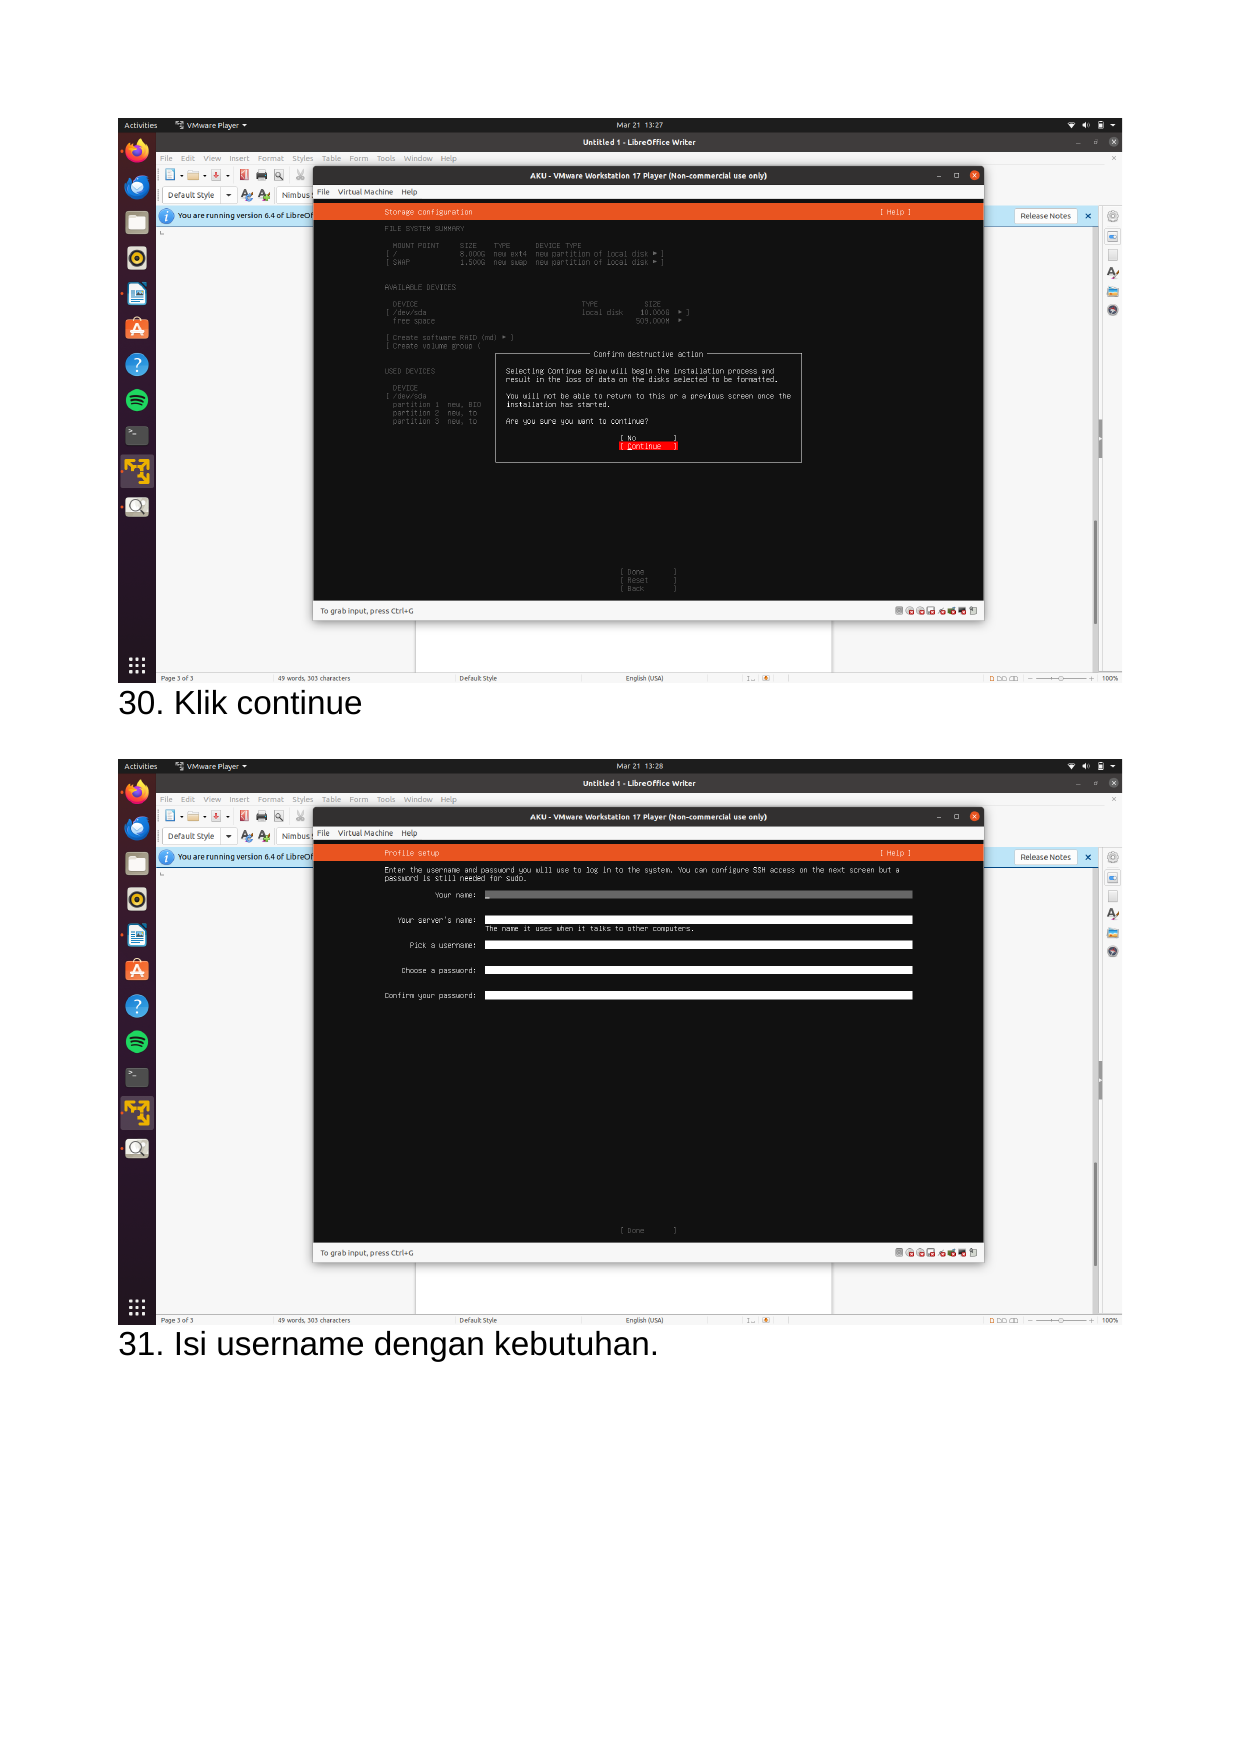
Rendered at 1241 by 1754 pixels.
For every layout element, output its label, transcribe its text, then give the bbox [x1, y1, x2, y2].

text 30. Klik continue [118, 683, 1122, 721]
picture [118, 118, 1123, 683]
text 31. Isi username dengan kebutuhan. [118, 1325, 1122, 1363]
picture [118, 759, 1123, 1325]
